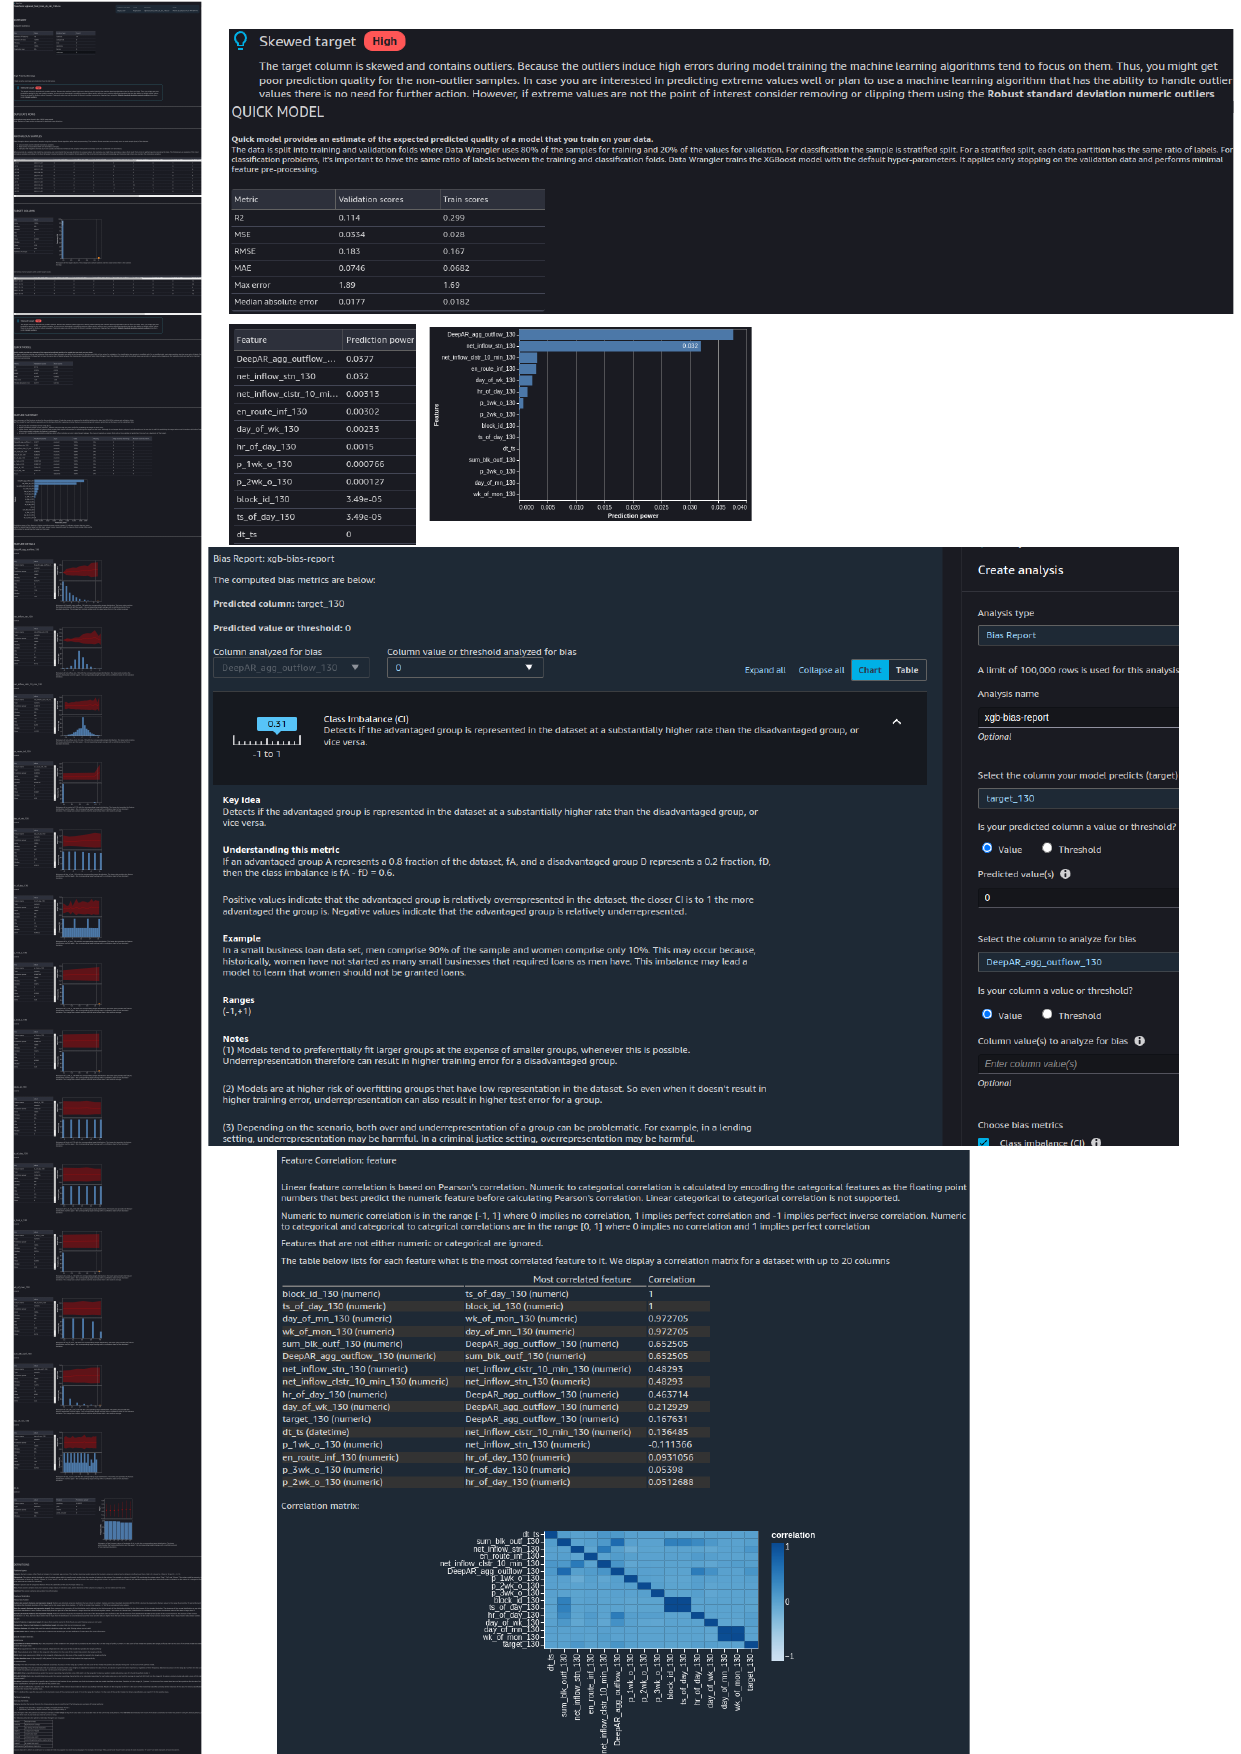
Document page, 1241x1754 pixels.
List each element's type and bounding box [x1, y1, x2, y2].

picture [208, 547, 1179, 1146]
picture [229, 29, 1234, 314]
picture [11, 0, 202, 1754]
picture [277, 1150, 970, 1754]
picture [429, 327, 752, 521]
picture [229, 324, 416, 545]
